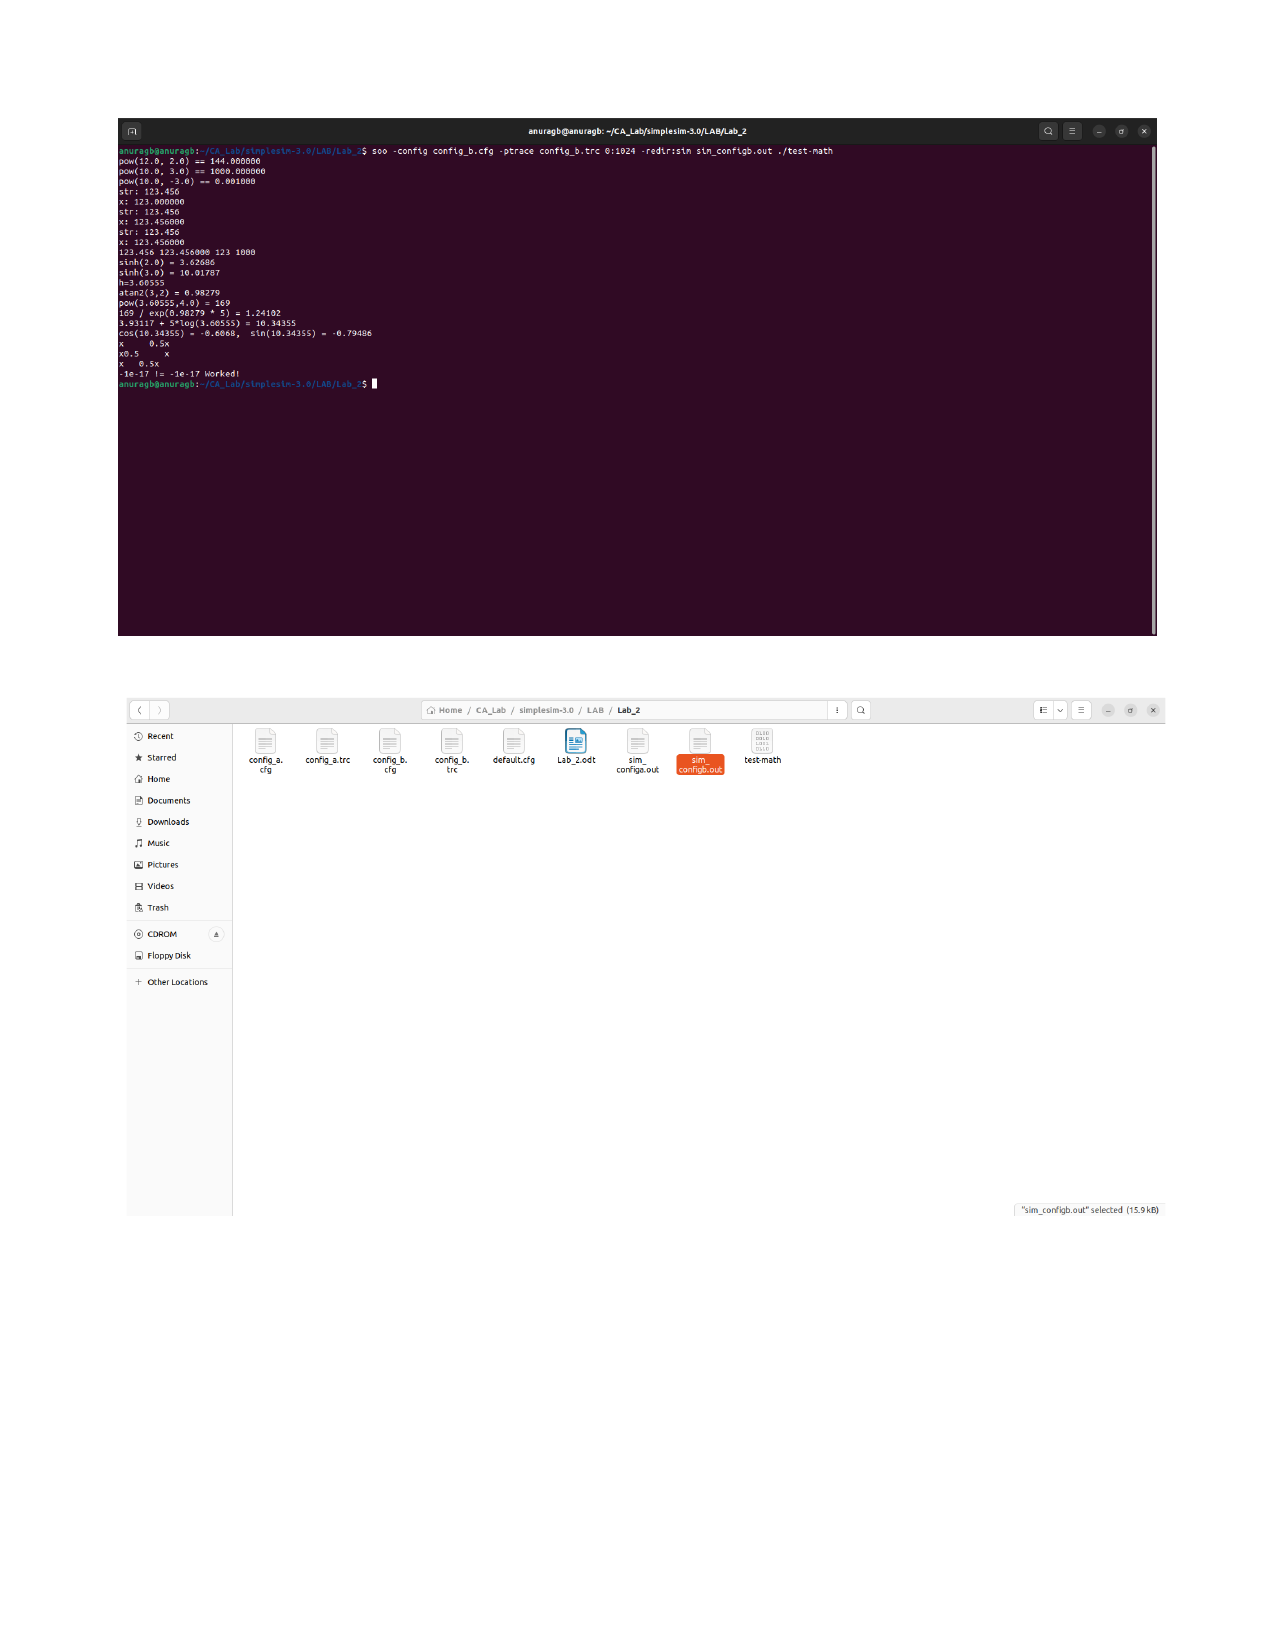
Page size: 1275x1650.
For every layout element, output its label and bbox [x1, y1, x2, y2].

picture [126, 697, 1166, 1216]
picture [118, 118, 1157, 636]
